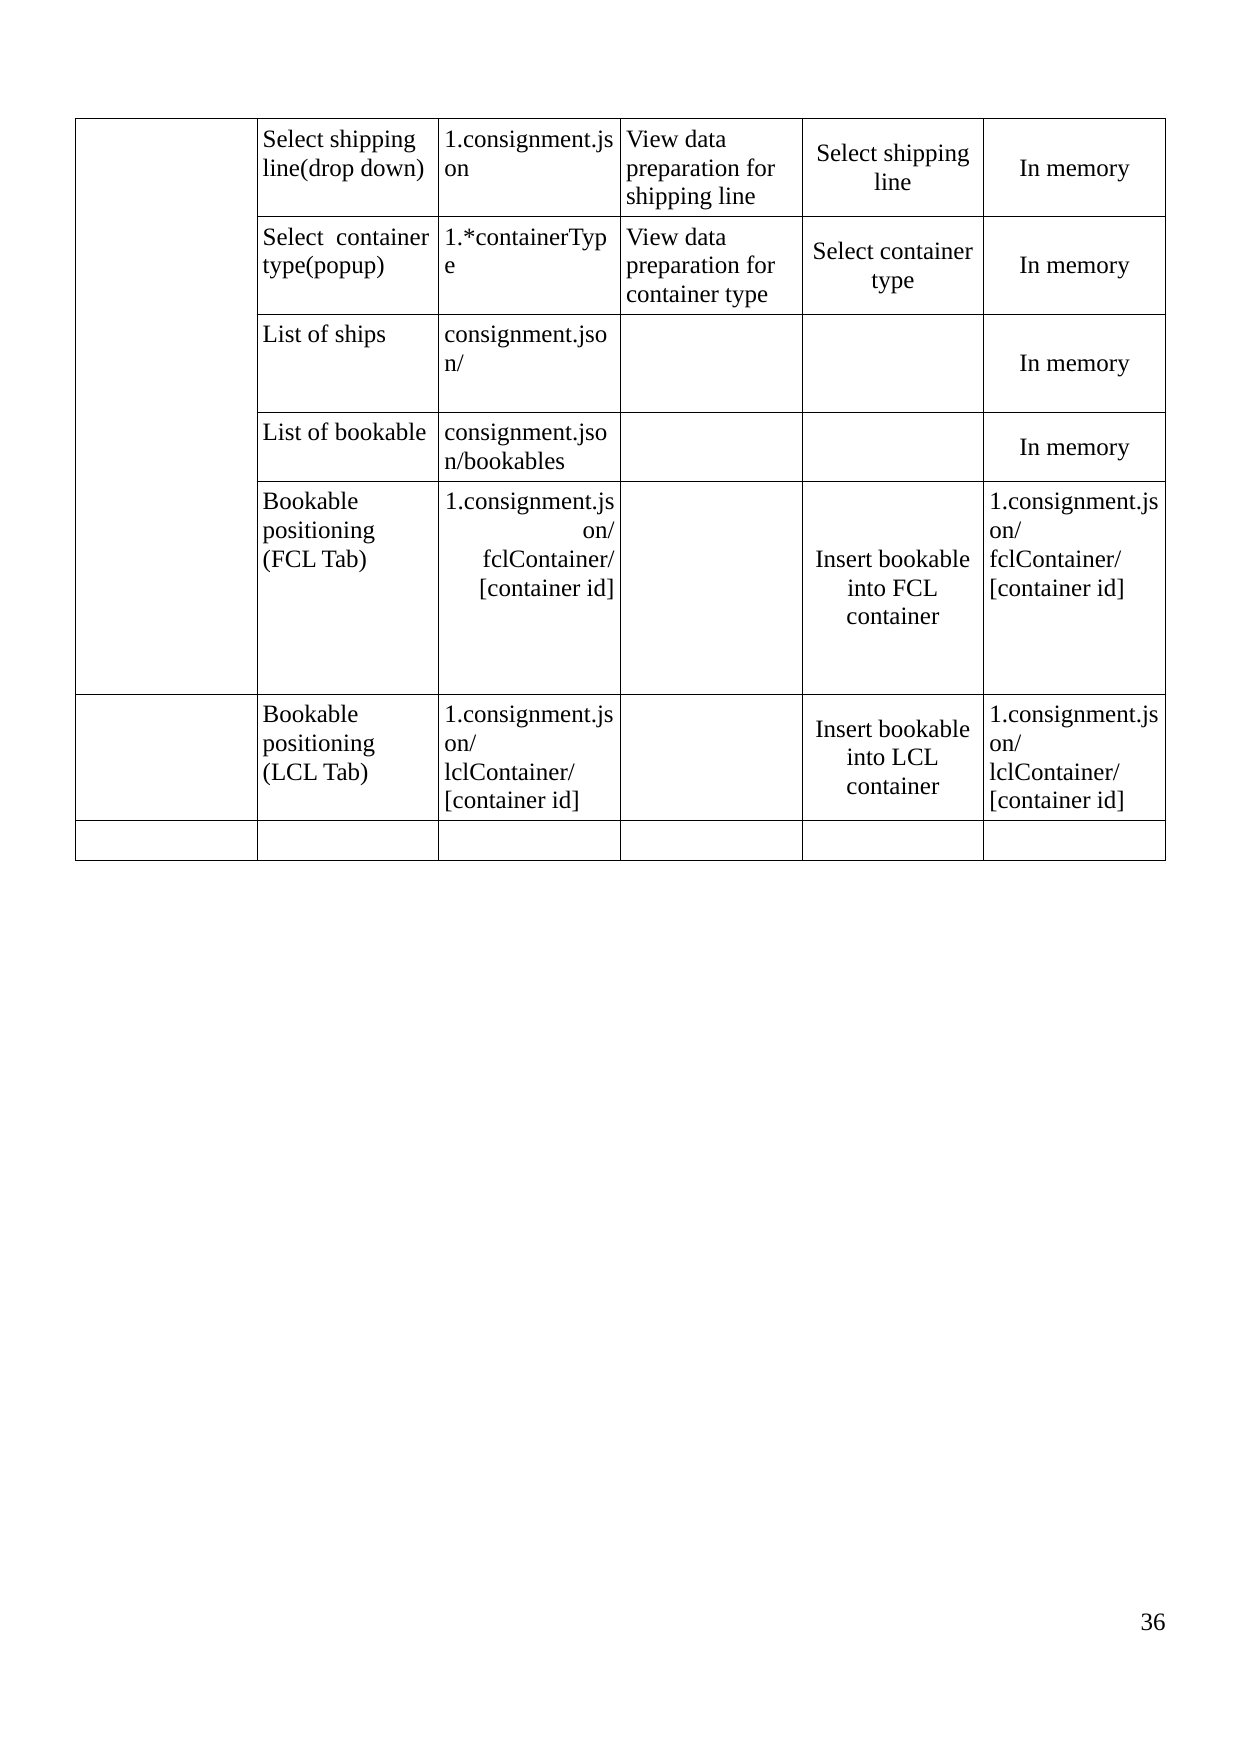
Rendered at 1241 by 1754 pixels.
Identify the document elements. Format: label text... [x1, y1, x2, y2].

table_cell [621, 413, 802, 481]
table_cell [803, 315, 983, 412]
table_cell [258, 821, 438, 860]
table_cell 1.consignment.json/fclContainer/[container id] [984, 482, 1165, 693]
table_cell Select shipping line [803, 119, 983, 216]
table_cell Bookable positioning (FCL Tab) [258, 482, 438, 693]
table_cell [621, 821, 802, 860]
table_cell [621, 695, 802, 820]
table_cell In memory [984, 315, 1165, 412]
table_cell 1.consignment.json/fclContainer/[container id] [439, 482, 620, 693]
table_cell List of bookable [258, 413, 438, 481]
table_cell 1.*containerType [439, 217, 620, 314]
table_cell View data preparation for container type [621, 217, 802, 314]
table_cell Select container type [803, 217, 983, 314]
table_cell 1.consignment.json/lclContainer/[container id] [439, 695, 620, 820]
table_cell Insert bookable into LCL container [803, 695, 983, 820]
table_cell [76, 695, 257, 820]
table_cell [439, 821, 620, 860]
table_cell [984, 821, 1165, 860]
table_cell Select container type(popup) [258, 217, 438, 314]
table_cell Select shipping line(drop down) [258, 119, 438, 216]
table_cell [621, 315, 802, 412]
table_cell Bookable positioning (LCL Tab) [258, 695, 438, 820]
table_cell In memory [984, 413, 1165, 481]
table_cell Insert bookable into FCL container [803, 482, 983, 693]
table_cell 1.consignment.json [439, 119, 620, 216]
table_cell [76, 821, 257, 860]
table_cell View data preparation for shipping line [621, 119, 802, 216]
table_cell consignment.json/bookables [439, 413, 620, 481]
table_cell 1.consignment.json/lclContainer/[container id] [984, 695, 1165, 820]
table_cell [76, 119, 257, 693]
table_cell consignment.json/ [439, 315, 620, 412]
table_cell In memory [984, 217, 1165, 314]
table_cell [803, 413, 983, 481]
table_cell [803, 821, 983, 860]
table_cell [621, 482, 802, 693]
table_cell In memory [984, 119, 1165, 216]
table_cell List of ships [258, 315, 438, 412]
